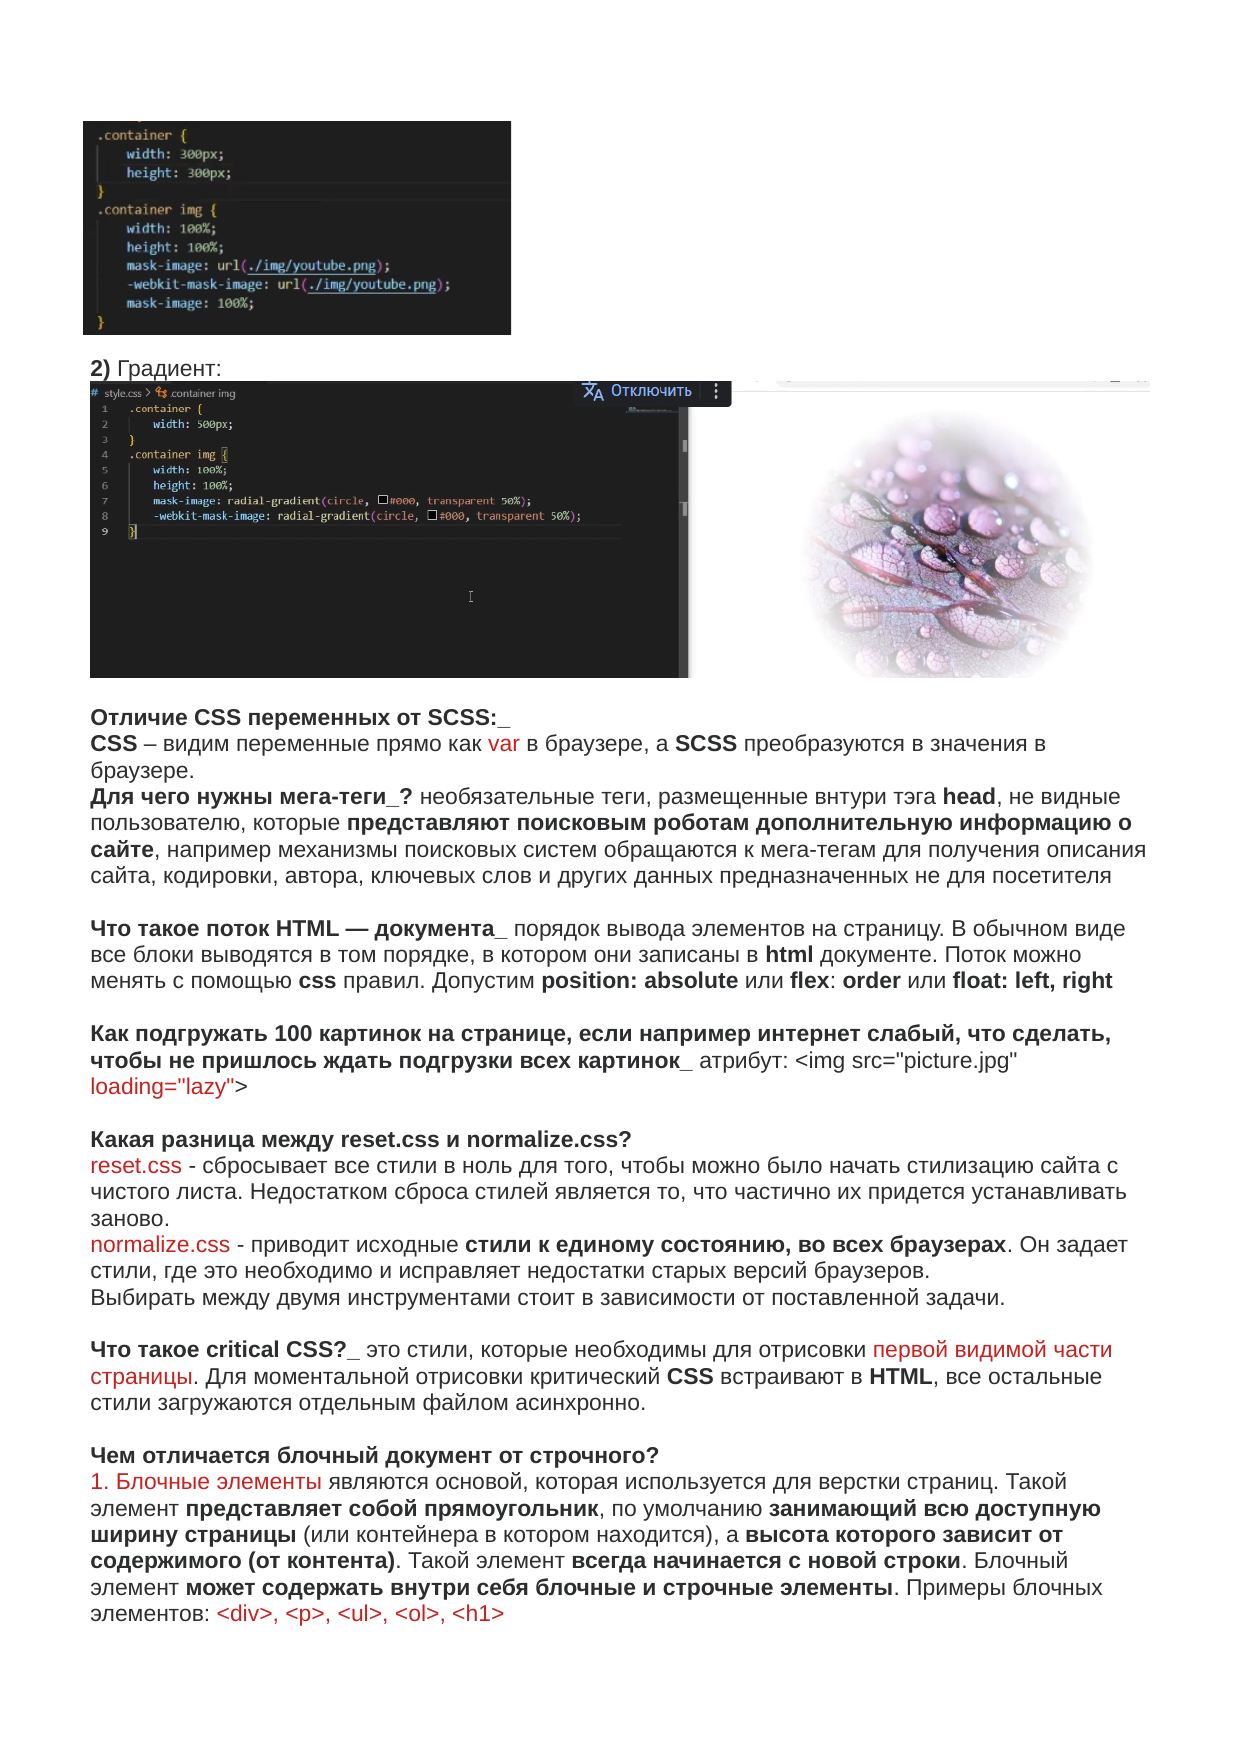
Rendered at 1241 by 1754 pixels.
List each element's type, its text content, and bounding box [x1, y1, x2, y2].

text Для чего нужны мега-теги_? необязательные теги, размещенные внтури тэга head, не видные пользователю, которые представляют поисковым роботам дополнительную информацию о сайте, например механизмы поисковых систем обращаются к мега-тегам для получения описания сайта, кодировки, автора, ключевых слов и других данных предназначенных не для посетителя [90, 783, 1150, 888]
text Как подгружать 100 картинок на странице, если например интернет слабый, что сделать, чтобы не пришлось ждать подгрузки всех картинок_ атрибут: <img src="picture.jpg" loading="lazy"> [90, 1020, 1150, 1099]
text Что такое поток HTML — документа_ порядок вывода элементов на страницу. В обычном виде все блоки выводятся в том порядке, в котором они записаны в html документе. Поток можно менять с помощью css правил. Допустим position: absolute или flex: order или float: left, right [90, 915, 1150, 994]
picture [83, 121, 512, 335]
text Чем отличается блочный документ от строчного? [90, 1442, 1150, 1468]
text Отличие CSS переменных от SCSS:_ [90, 704, 1150, 730]
text reset.css - сбросывает все стили в ноль для того, чтобы можно было начать стилизацию сайта с чистого листа. Недостатком сброса стилей является то, что частично их придется устанавливать заново. normalize.css - приводит исходные стили к единому состоянию, во всех браузерах. Он задает стили, где это необходимо и исправляет недостатки старых версий браузеров. Выбирать между двумя инструментами стоит в зависимости от поставленной задачи. [90, 1152, 1150, 1310]
text 1. Блочные элементы являются основой, которая используется для верстки страниц. Такой элемент представляет собой прямоугольник, по умолчанию занимающий всю доступную ширину страницы (или контейнера в котором находится), а высота которого зависит от содержимого (от контента). Такой элемент всегда начинается с новой строки. Блочный элемент может содержать внутри себя блочные и строчные элементы. Примеры блочных элементов: <div>, <p>, <ul>, <ol>, <h1> [90, 1468, 1150, 1626]
text Что такое critical CSS?_ это стили, которые необходимы для отрисовки первой видимой части страницы. Для моментальной отрисовки критический CSS встраивают в HTML, все остальные стили загружаются отдельным файлом асинхронно. [90, 1336, 1150, 1416]
text Какая разница между reset.css и normalize.css? [90, 1126, 1150, 1152]
text CSS – видим переменные прямо как var в браузере, а SCSS преобразуются в значения в браузере. [90, 730, 1150, 783]
text 2) Градиент: [90, 355, 1150, 381]
picture [90, 381, 1150, 678]
